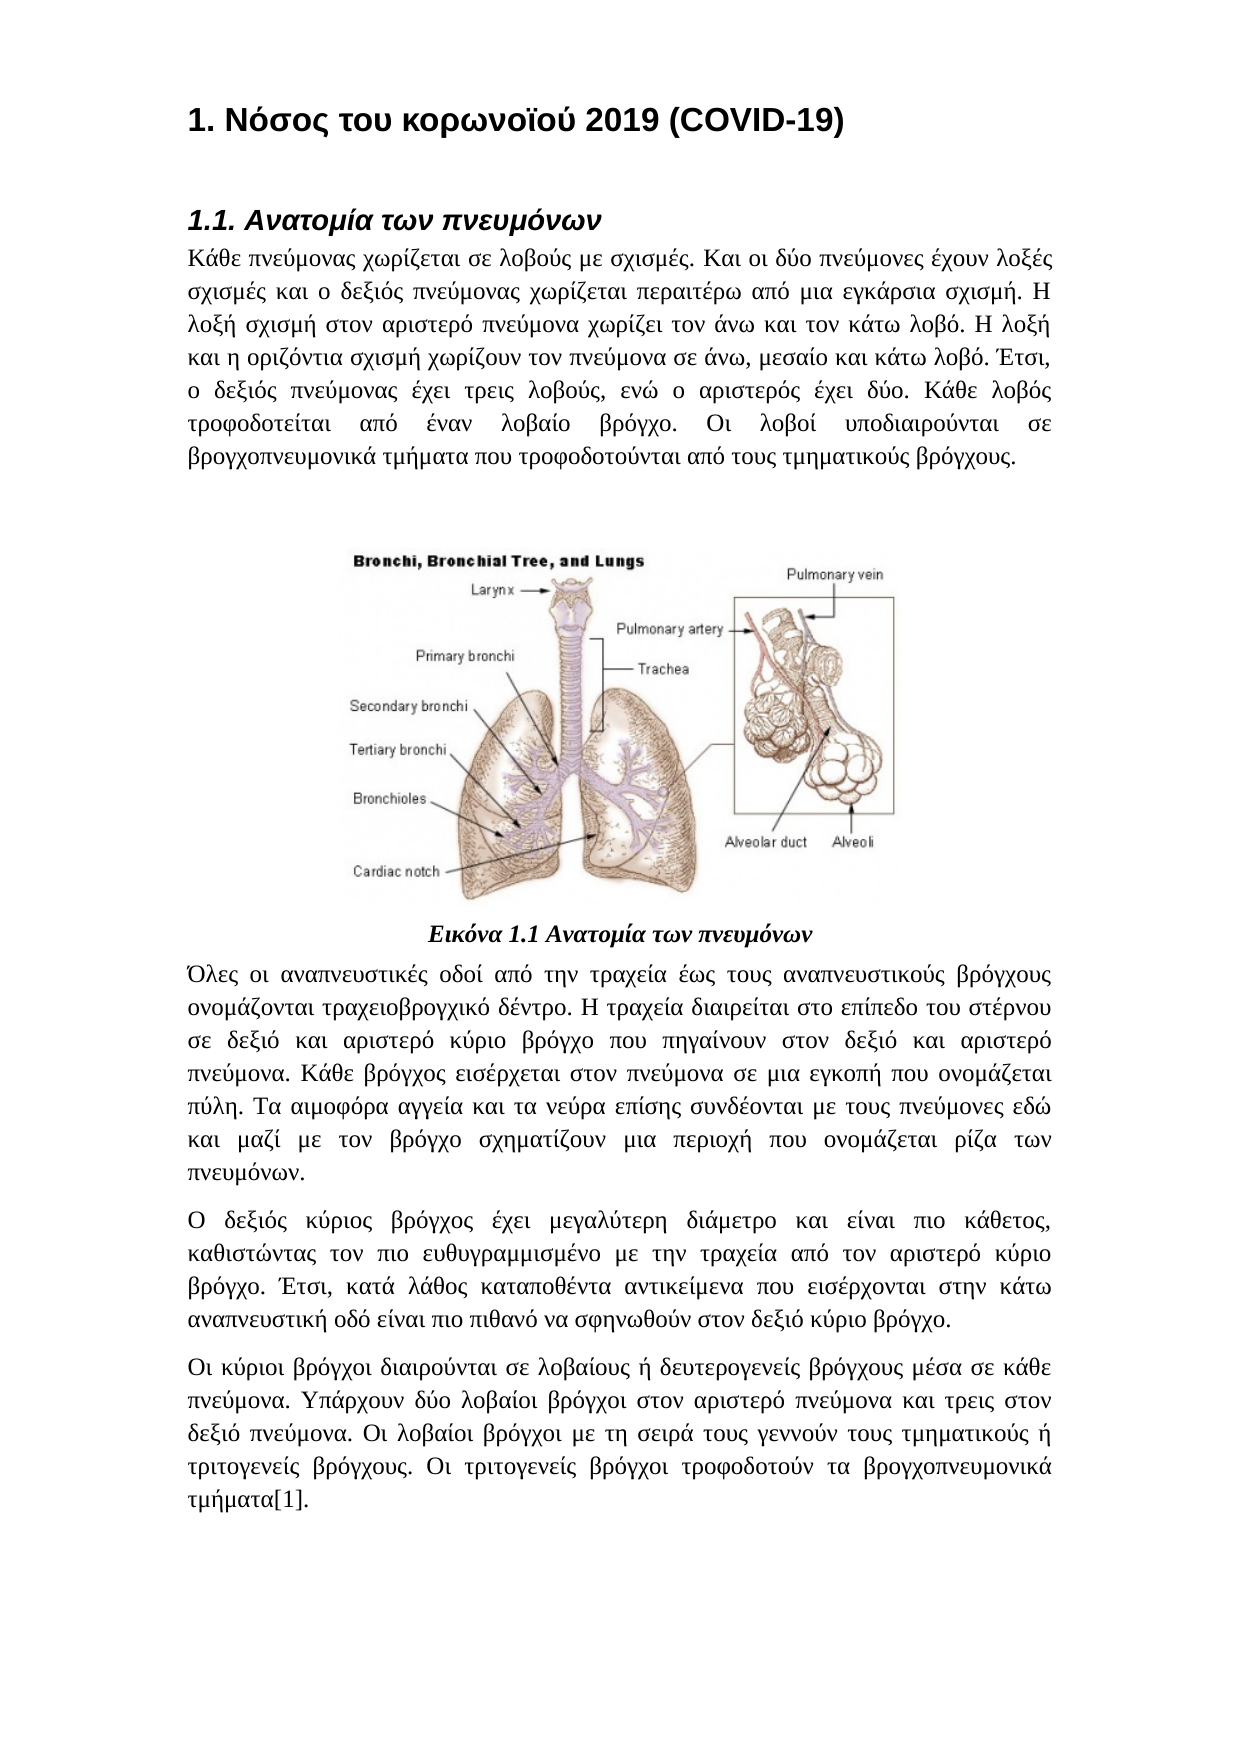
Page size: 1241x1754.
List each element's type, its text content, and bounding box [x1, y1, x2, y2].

text Όλες οι αναπνευστικές οδοί από την τραχεία έως τους αναπνευστικούς βρόγχους ονομάζονται τραχειοβρογχικό δέντρο. Η τραχεία διαιρείται στο επίπεδο του στέρνου σε δεξιό και αριστερό κύριο βρόγχο που πηγαίνουν στον δεξιό και αριστερό πνεύμονα. Κάθε βρόγχος εισέρχεται στον πνεύμονα σε μια εγκοπή που ονομάζεται πύλη. Τα αιμοφόρα αγγεία και τα νεύρα επίσης συνδέονται με τους πνεύμονες εδώ και μαζί με τον βρόγχο σχηματίζουν μια περιοχή που ονομάζεται ρίζα των πνευμόνων. [187, 959, 1053, 1186]
text Οι κύριοι βρόγχοι διαιρούνται σε λοβαίους ή δευτερογενείς βρόγχους μέσα σε κάθε πνεύμονα. Υπάρχουν δύο λοβαίοι βρόγχοι στον αριστερό πνεύμονα και τρεις στον δεξιό πνεύμονα. Οι λοβαίοι βρόγχοι με τη σειρά τους γεννούν τους τμηματικούς ή τριτογενείς βρόγχους. Οι τριτογενείς βρόγχοι τροφοδοτούν τα βρογχοπνευμονικά τμήματα[1]. [187, 1352, 1053, 1513]
text Κάθε πνεύμονας χωρίζεται σε λοβούς με σχισμές. Και οι δύο πνεύμονες έχουν λοξές σχισμές και ο δεξιός πνεύμονας χωρίζεται περαιτέρω από μια εγκάρσια σχισμή. Η λοξή σχισμή στον αριστερό πνεύμονα χωρίζει τον άνω και τον κάτω λοβό. Η λοξή και η οριζόντια σχισμή χωρίζουν τον πνεύμονα σε άνω, μεσαίο και κάτω λοβό. Έτσι, ο δεξιός πνεύμονας έχει τρεις λοβούς, ενώ ο αριστερός έχει δύο. Κάθε λοβός τροφοδοτείται από έναν λοβαίο βρόγχο. Οι λοβοί υποδιαιρούνται σε βρογχοπνευμονικά τμήματα που τροφοδοτούνται από τους τμηματικούς βρόγχους. [187, 243, 1053, 470]
subtitle 1.1. Ανατομία των πνευμόνων [187, 203, 1053, 237]
text Εικόνα 1.1 Ανατομία των πνευμόνων [339, 907, 901, 948]
subtitle 1. Νόσος του κορωνοϊού 2019 (COVID-19) [187, 100, 1053, 138]
text Ο δεξιός κύριος βρόγχος έχει μεγαλύτερη διάμετρο και είναι πιο κάθετος, καθιστώντας τον πιο ευθυγραμμισμένο με την τραχεία από τον αριστερό κύριο βρόγχο. Έτσι, κατά λάθος καταποθέντα αντικείμενα που εισέρχονται στην κάτω αναπνευστική οδό είναι πιο πιθανό να σφηνωθούν στον δεξιό κύριο βρόγχο. [187, 1205, 1053, 1333]
picture [338, 548, 902, 907]
